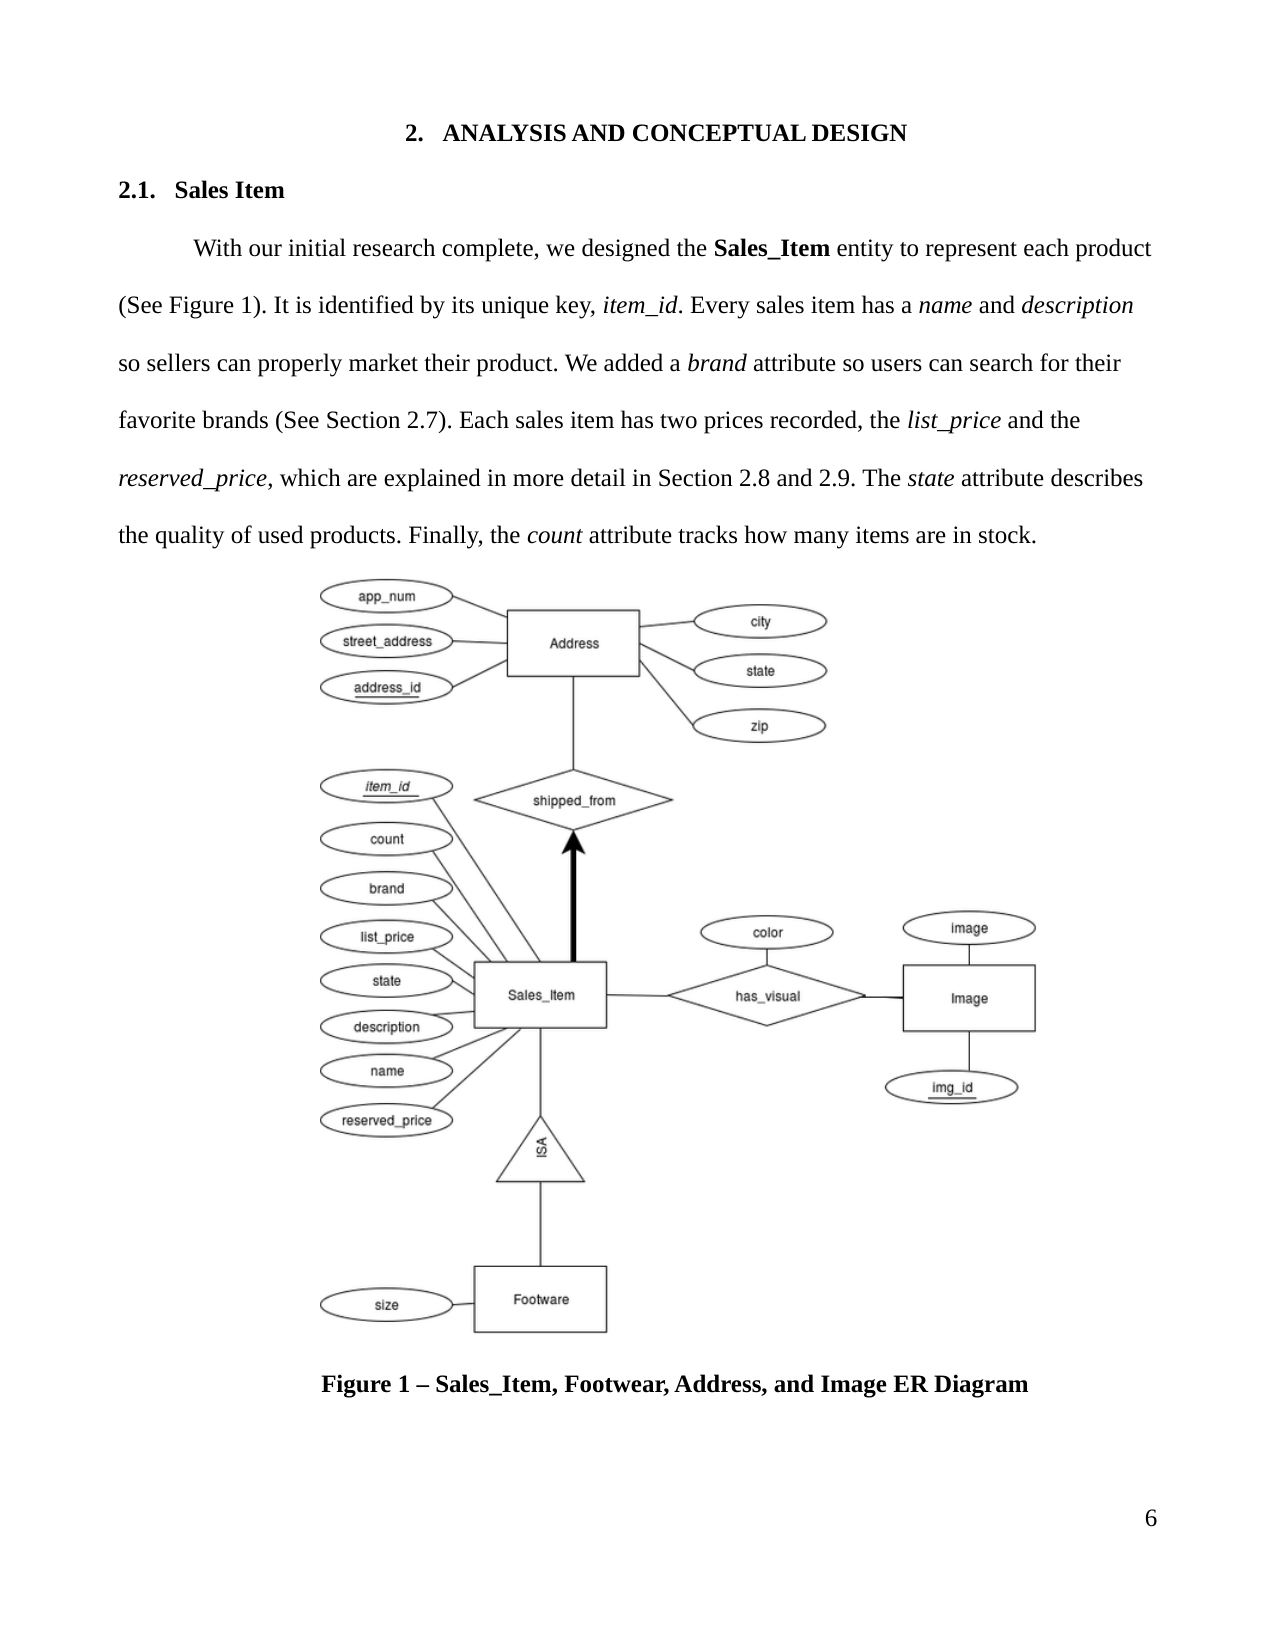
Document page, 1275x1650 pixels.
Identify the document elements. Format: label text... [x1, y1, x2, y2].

subtitle Sales Item [118, 176, 1157, 204]
text Figure 1 – Sales_Item, Footwear, Address, and Image ER Diagram [118, 1369, 1157, 1397]
text With our initial research complete, we designed the Sales_Item entity to represent each product (See Figure 1). It is identified by its unique key, item_id. Every sales item has a name and description so sellers can properly market their product. We added a brand attribute so users can search for their favorite brands (See Section 2.7). Each sales item has two prices recorded, the list_price and the reserved_price, which are explained in more detail in Section 2.8 and 2.9. The state attribute describes the quality of used products. Finally, the count attribute tracks how many items are in stock. [118, 233, 1157, 549]
picture [319, 578, 1037, 1334]
subtitle ANALYSIS AND CONCEPTUAL DESIGN [156, 118, 1157, 147]
